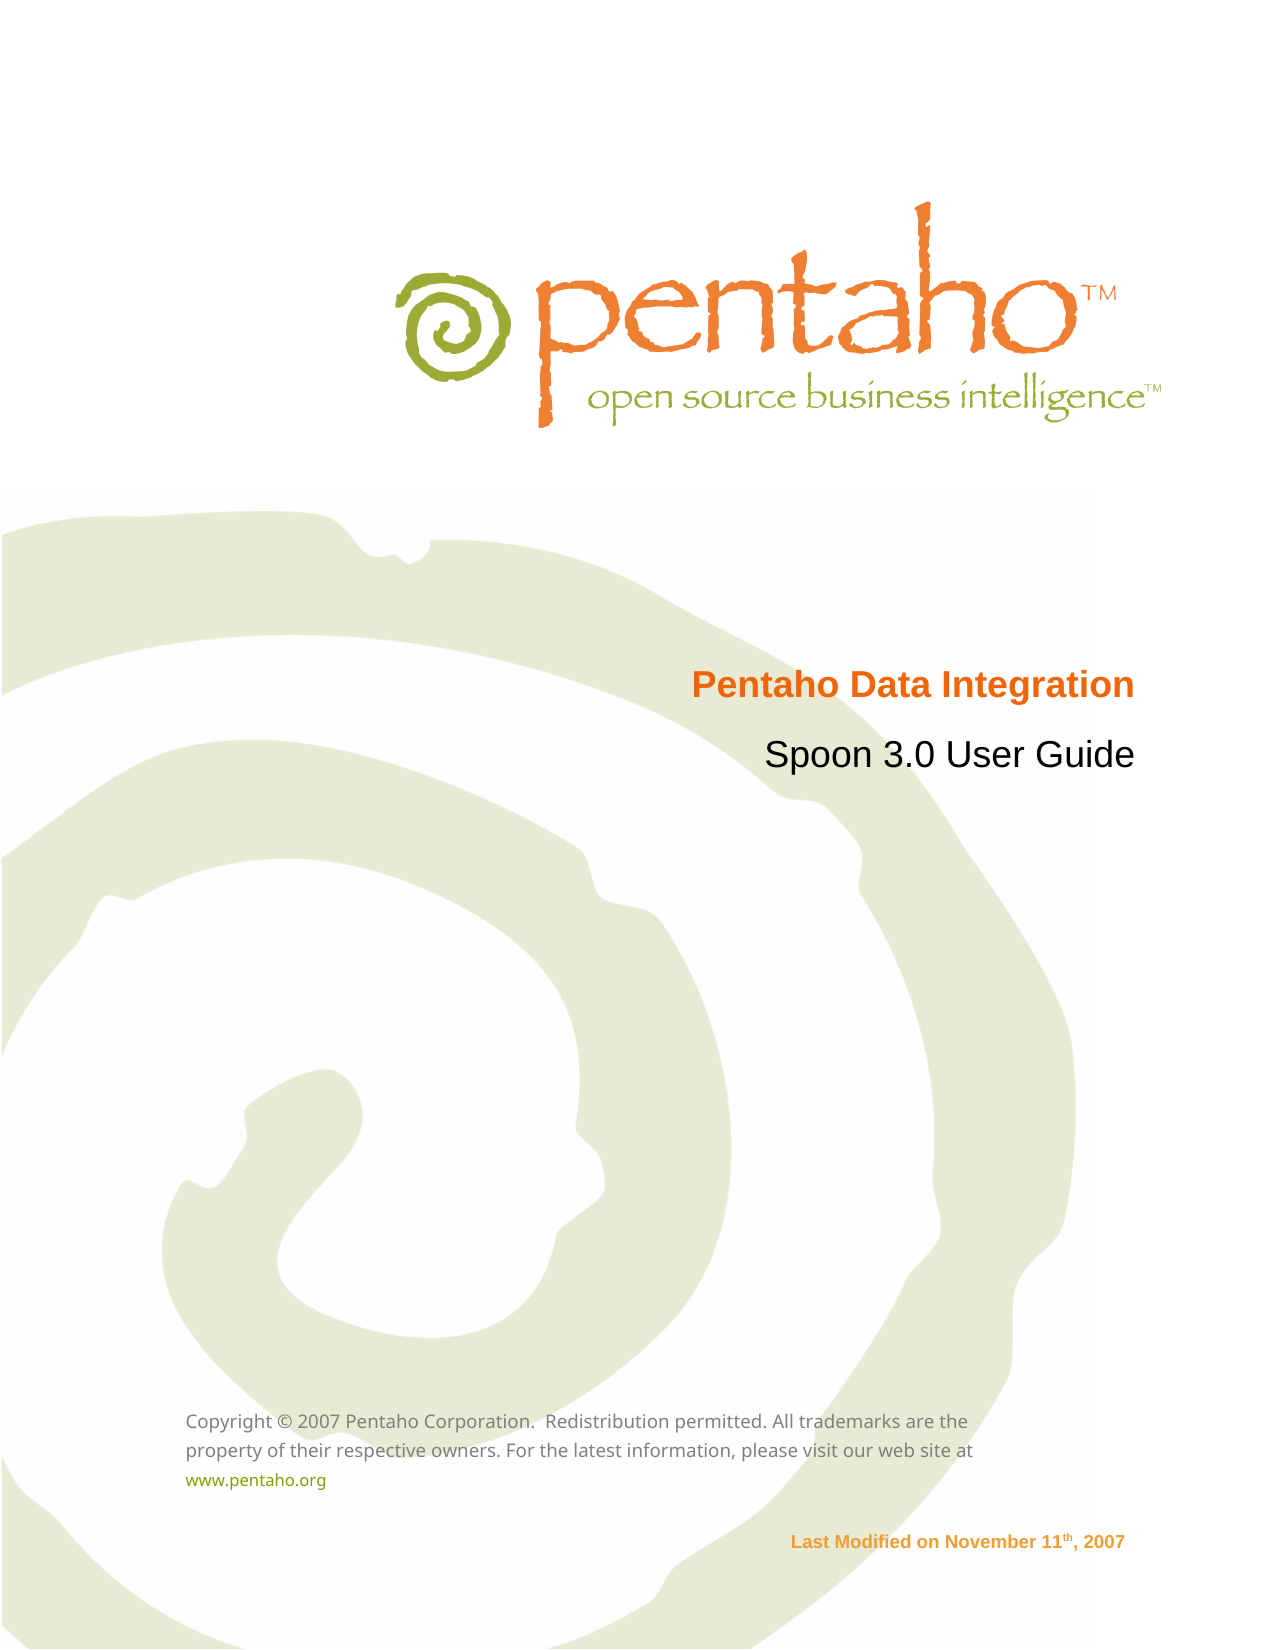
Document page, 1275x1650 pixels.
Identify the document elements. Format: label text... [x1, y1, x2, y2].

text Copyright © 2007 Pentaho Corporation. Redistribution permitted. All trademarks are the property of their respective owners. For the latest information, please visit our web site at www.pentaho.org [185, 1405, 1033, 1492]
picture [395, 195, 1161, 428]
text Spoon 3.0 User Guide [185, 730, 1135, 777]
text Pentaho Data Integration [185, 660, 1135, 707]
